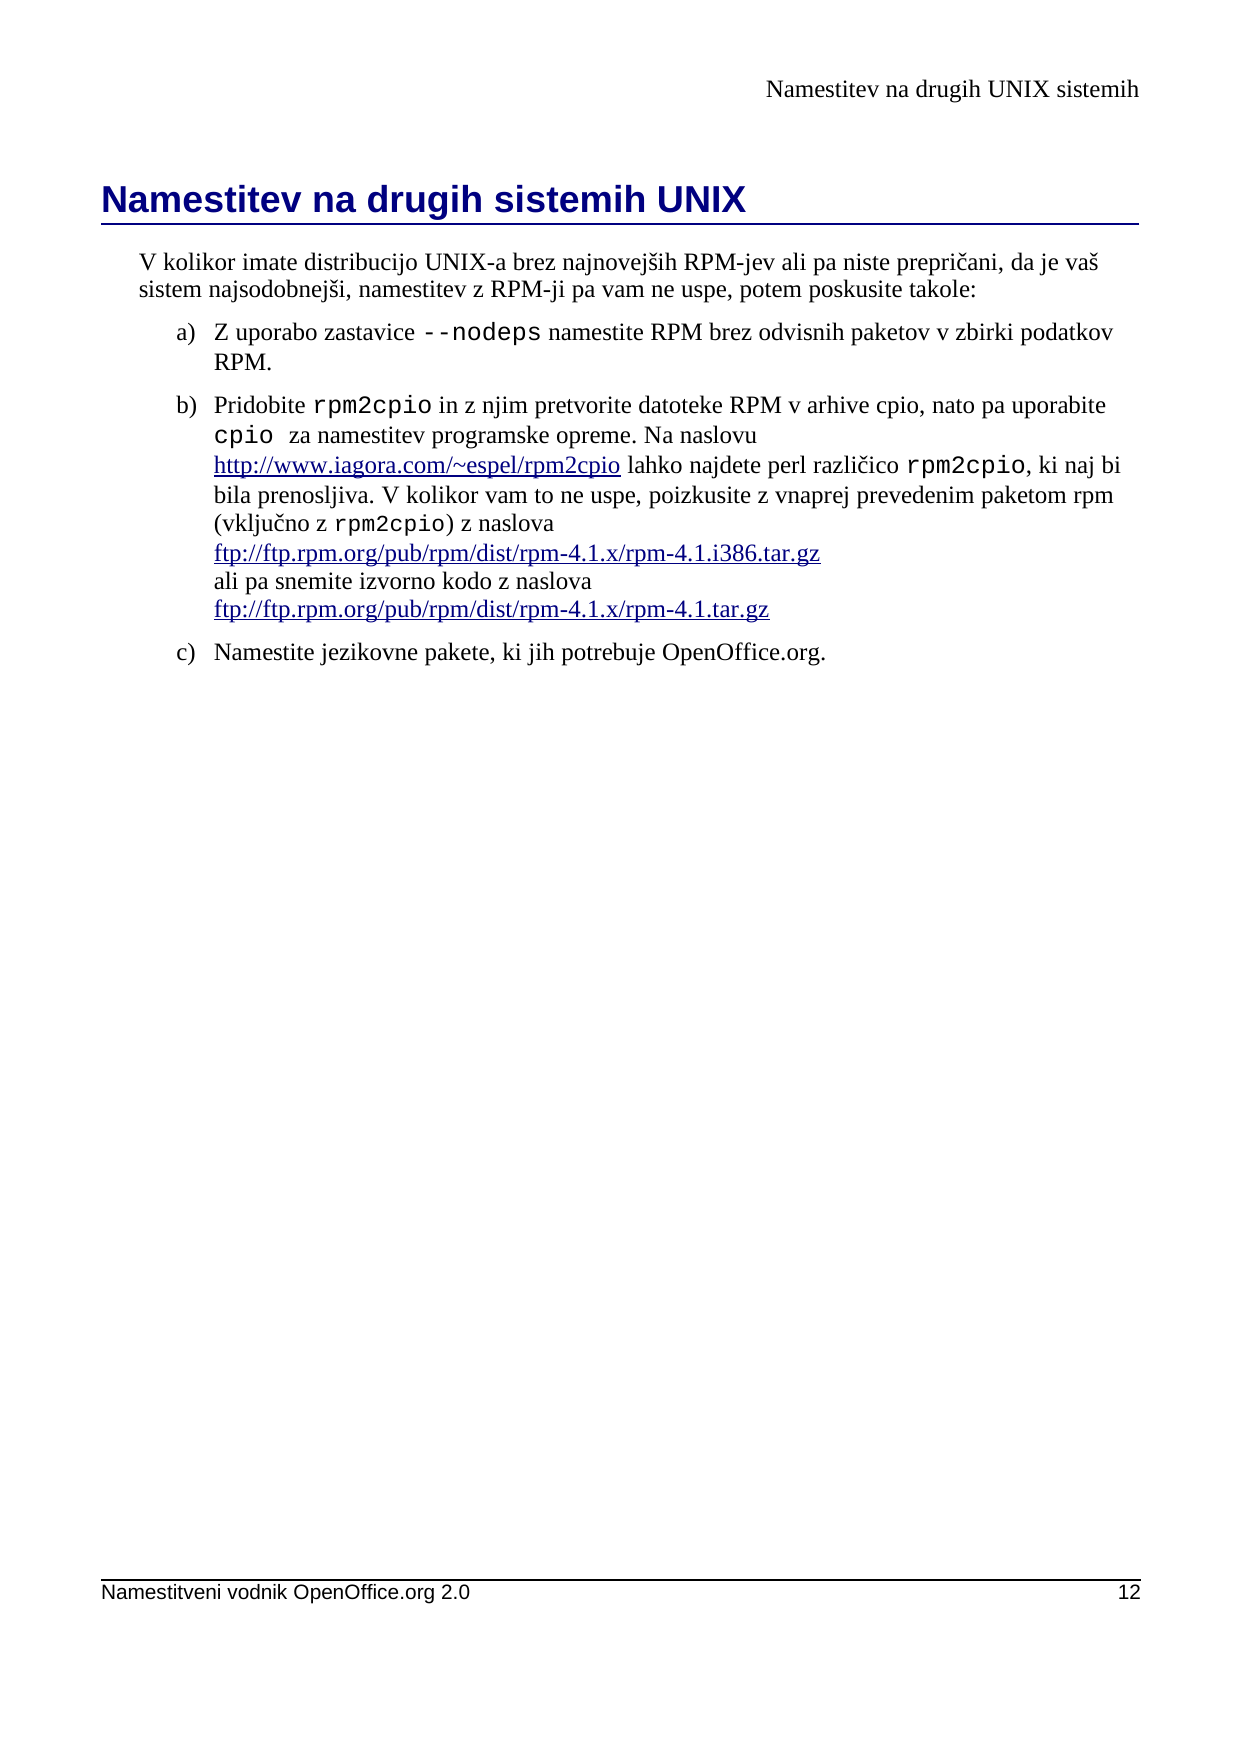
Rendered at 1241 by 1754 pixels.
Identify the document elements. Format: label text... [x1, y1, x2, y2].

list Z uporabo zastavice --nodeps namestite RPM brez odvisnih paketov v zbirki podatkov RPM. [176, 318, 1139, 376]
text V kolikor imate distribucijo UNIX-a brez najnovejših RPM-jev ali pa niste prepričani, da je vaš sistem najsodobnejši, namestitev z RPM-ji pa vam ne uspe, potem poskusite takole: [138, 247, 1139, 303]
subtitle Namestitev na drugih sistemih UNIX [101, 179, 1139, 223]
list Namestite jezikovne pakete, ki jih potrebuje OpenOffice.org. [176, 637, 1139, 666]
list Pridobite rpm2cpio in z njim pretvorite datoteke RPM v arhive cpio, nato pa uporabite cpio za namestitev programske opreme. Na naslovu http://www.iagora.com/~espel/rpm2cpio lahko najdete perl različico rpm2cpio, ki naj bi bila prenosljiva. V kolikor vam to ne uspe, poizkusite z vnaprej prevedenim paketom rpm (vključno z rpm2cpio) z naslova ftp://ftp.rpm.org/pub/rpm/dist/rpm-4.1.x/rpm-4.1.i386.tar.gz ali pa snemite izvorno kodo z naslova ftp://ftp.rpm.org/pub/rpm/dist/rpm-4.1.x/rpm-4.1.tar.gz [176, 391, 1139, 623]
